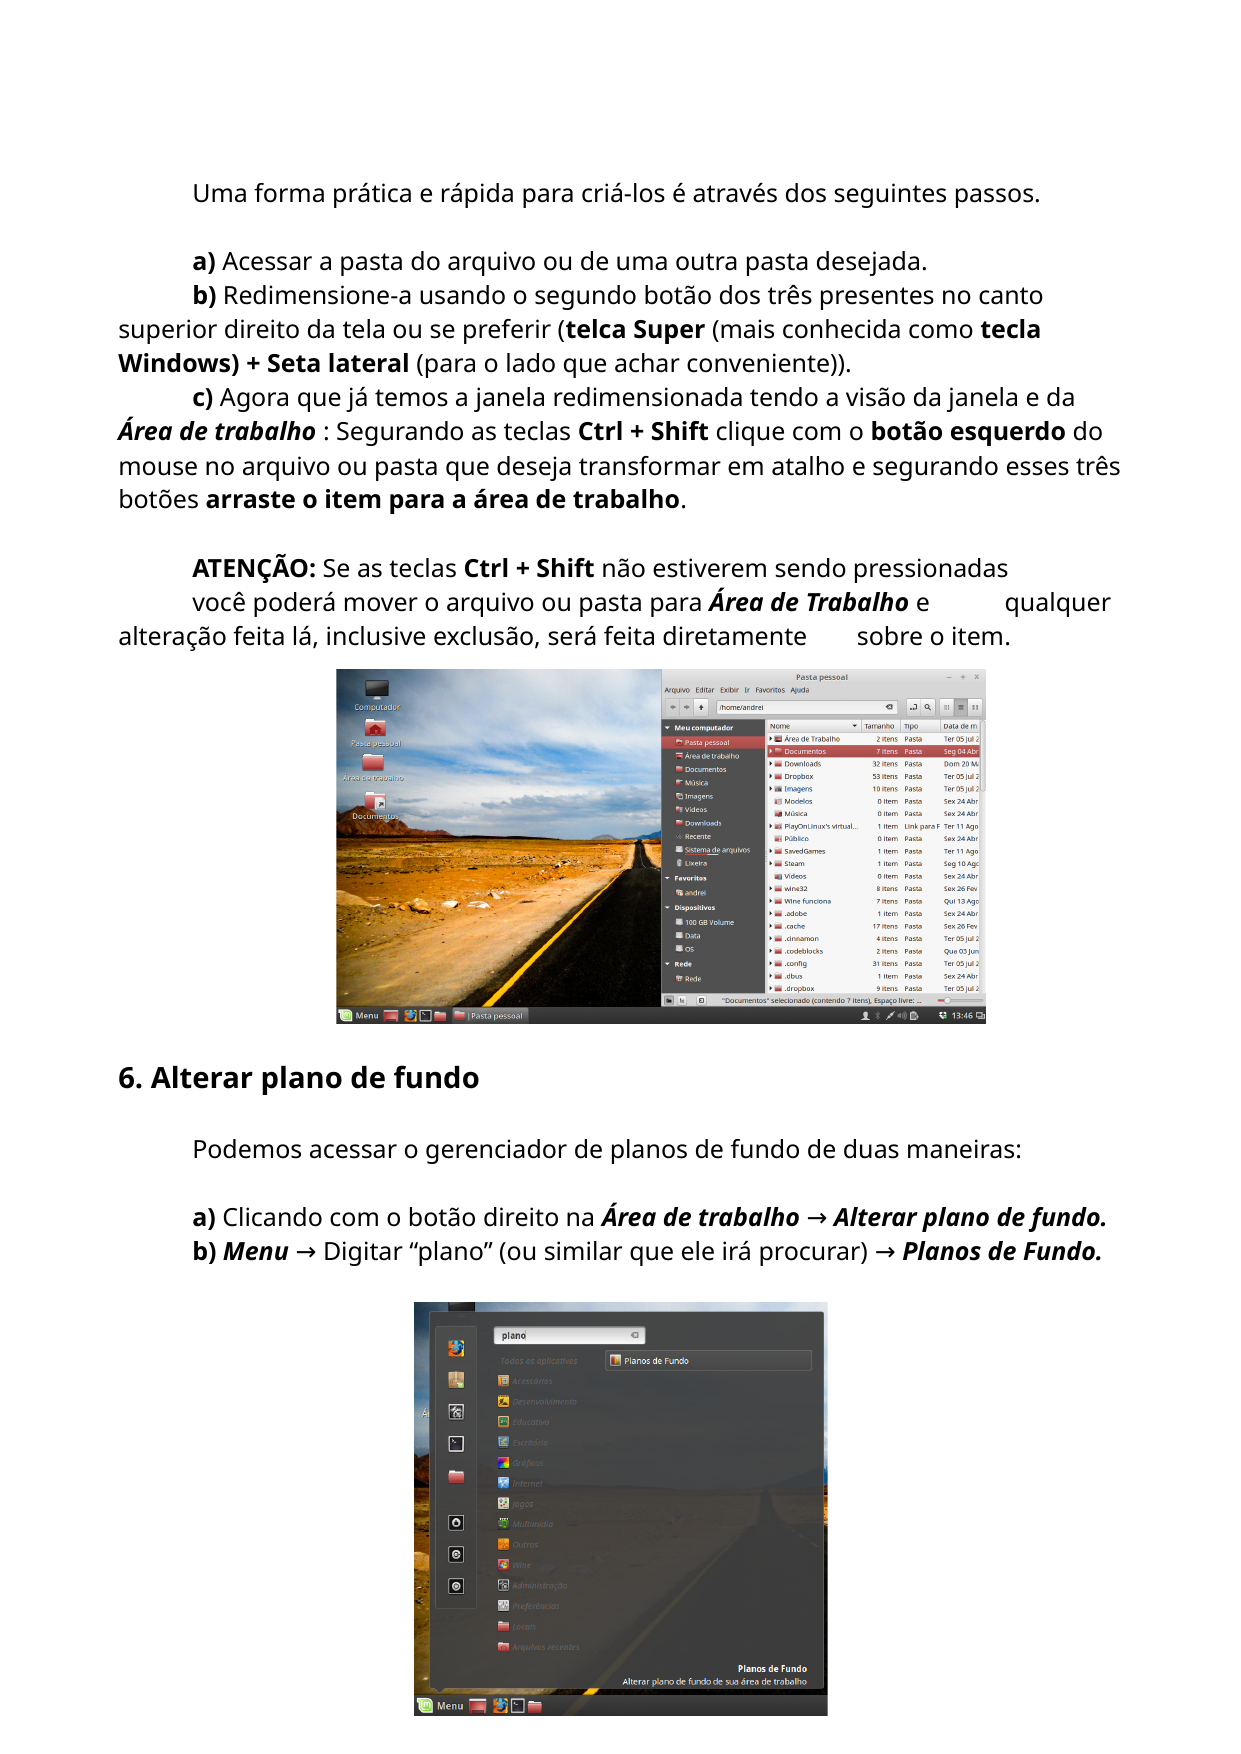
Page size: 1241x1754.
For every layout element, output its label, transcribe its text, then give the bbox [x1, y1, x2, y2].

text 6. Alterar plano de fundo [118, 1058, 1122, 1097]
text Podemos acessar o gerenciador de planos de fundo de duas maneiras: [118, 1131, 1122, 1165]
text b) Menu → Digitar “plano” (ou similar que ele irá procurar) → Planos de Fundo. [118, 1233, 1122, 1268]
text ATENÇÃO: Se as teclas Ctrl + Shift não estiverem sendo pressionadas você poderá mover o arquivo ou pasta para Área de Trabalho e qualquer alteração feita lá, inclusive exclusão, será feita diretamente sobre o item. [118, 550, 1122, 652]
text c) Agora que já temos a janela redimensionada tendo a visão da janela e da Área de trabalho : Segurando as teclas Ctrl + Shift clique com o botão esquerdo do mouse no arquivo ou pasta que deseja transformar em atalho e segurando esses três botões arraste o item para a área de trabalho. [118, 380, 1122, 516]
text b) Redimensione-a usando o segundo botão dos três presentes no canto superior direito da tela ou se preferir (telca Super (mais conhecida como tecla Windows) + Seta lateral (para o lado que achar conveniente)). [118, 278, 1122, 380]
picture [336, 669, 986, 1024]
text a) Acessar a pasta do arquivo ou de uma outra pasta desejada. [118, 244, 1122, 278]
text a) Clicando com o botão direito na Área de trabalho → Alterar plano de fundo. [118, 1199, 1122, 1233]
text Uma forma prática e rápida para criá-los é através dos seguintes passos. [118, 176, 1122, 210]
